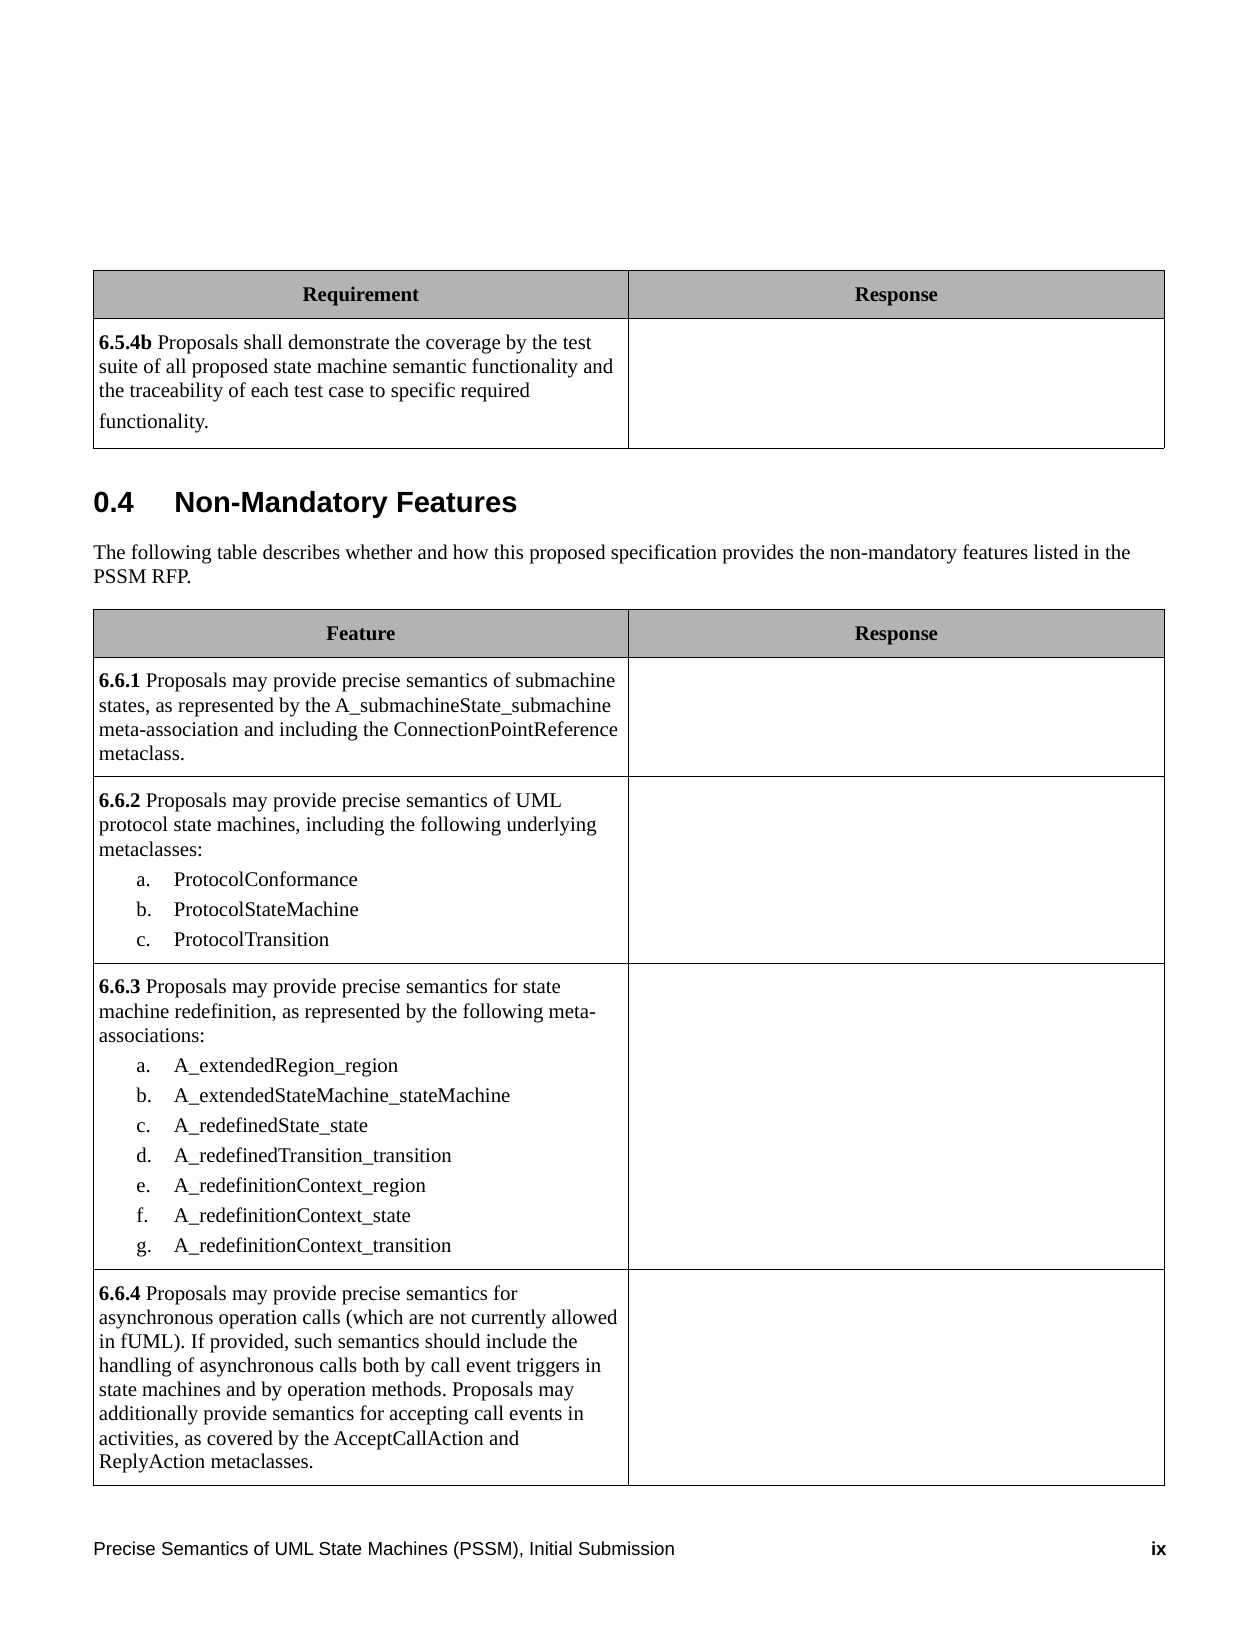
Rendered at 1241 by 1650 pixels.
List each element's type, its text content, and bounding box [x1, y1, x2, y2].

table_header Response [629, 610, 1164, 657]
table_header Feature [94, 610, 628, 657]
table_cell [629, 1270, 1164, 1485]
text The following table describes whether and how this proposed specification provides the non-mandatory features listed in the PSSM RFP. [93, 540, 1164, 588]
table_cell 6.6.1 Proposals may provide precise semantics of submachine states, as represented by the A_submachineState_submachine meta-association and including the ConnectionPointReference metaclass. [94, 658, 628, 776]
table_header Response [629, 271, 1164, 318]
table_cell 6.5.4b Proposals shall demonstrate the coverage by the test suite of all proposed state machine semantic functionality and the traceability of each test case to specific required functionality. [94, 319, 628, 448]
table_cell [629, 777, 1164, 963]
table_cell 6.6.2 Proposals may provide precise semantics of UML protocol state machines, including the following underlying metaclasses: ProtocolConformance ProtocolStateMachine ProtocolTransition [94, 777, 628, 963]
table_header Requirement [94, 271, 628, 318]
table_cell [629, 964, 1164, 1269]
table_cell [629, 658, 1164, 776]
subtitle Non-Mandatory Features [93, 483, 1164, 519]
table_cell [629, 319, 1164, 448]
table_cell 6.6.3 Proposals may provide precise semantics for state machine redefinition, as represented by the following meta-associations: A_extendedRegion_region A_extendedStateMachine_stateMachine A_redefinedState_state A_redefinedTransition_transition A_redefinitionContext_region A_redefinitionContext_state A_redefinitionContext_transition [94, 964, 628, 1269]
table_cell 6.6.4 Proposals may provide precise semantics for asynchronous operation calls (which are not currently allowed in fUML). If provided, such semantics should include the handling of asynchronous calls both by call event triggers in state machines and by operation methods. Proposals may additionally provide semantics for accepting call events in activities, as covered by the AcceptCallAction and ReplyAction metaclasses. [94, 1270, 628, 1485]
